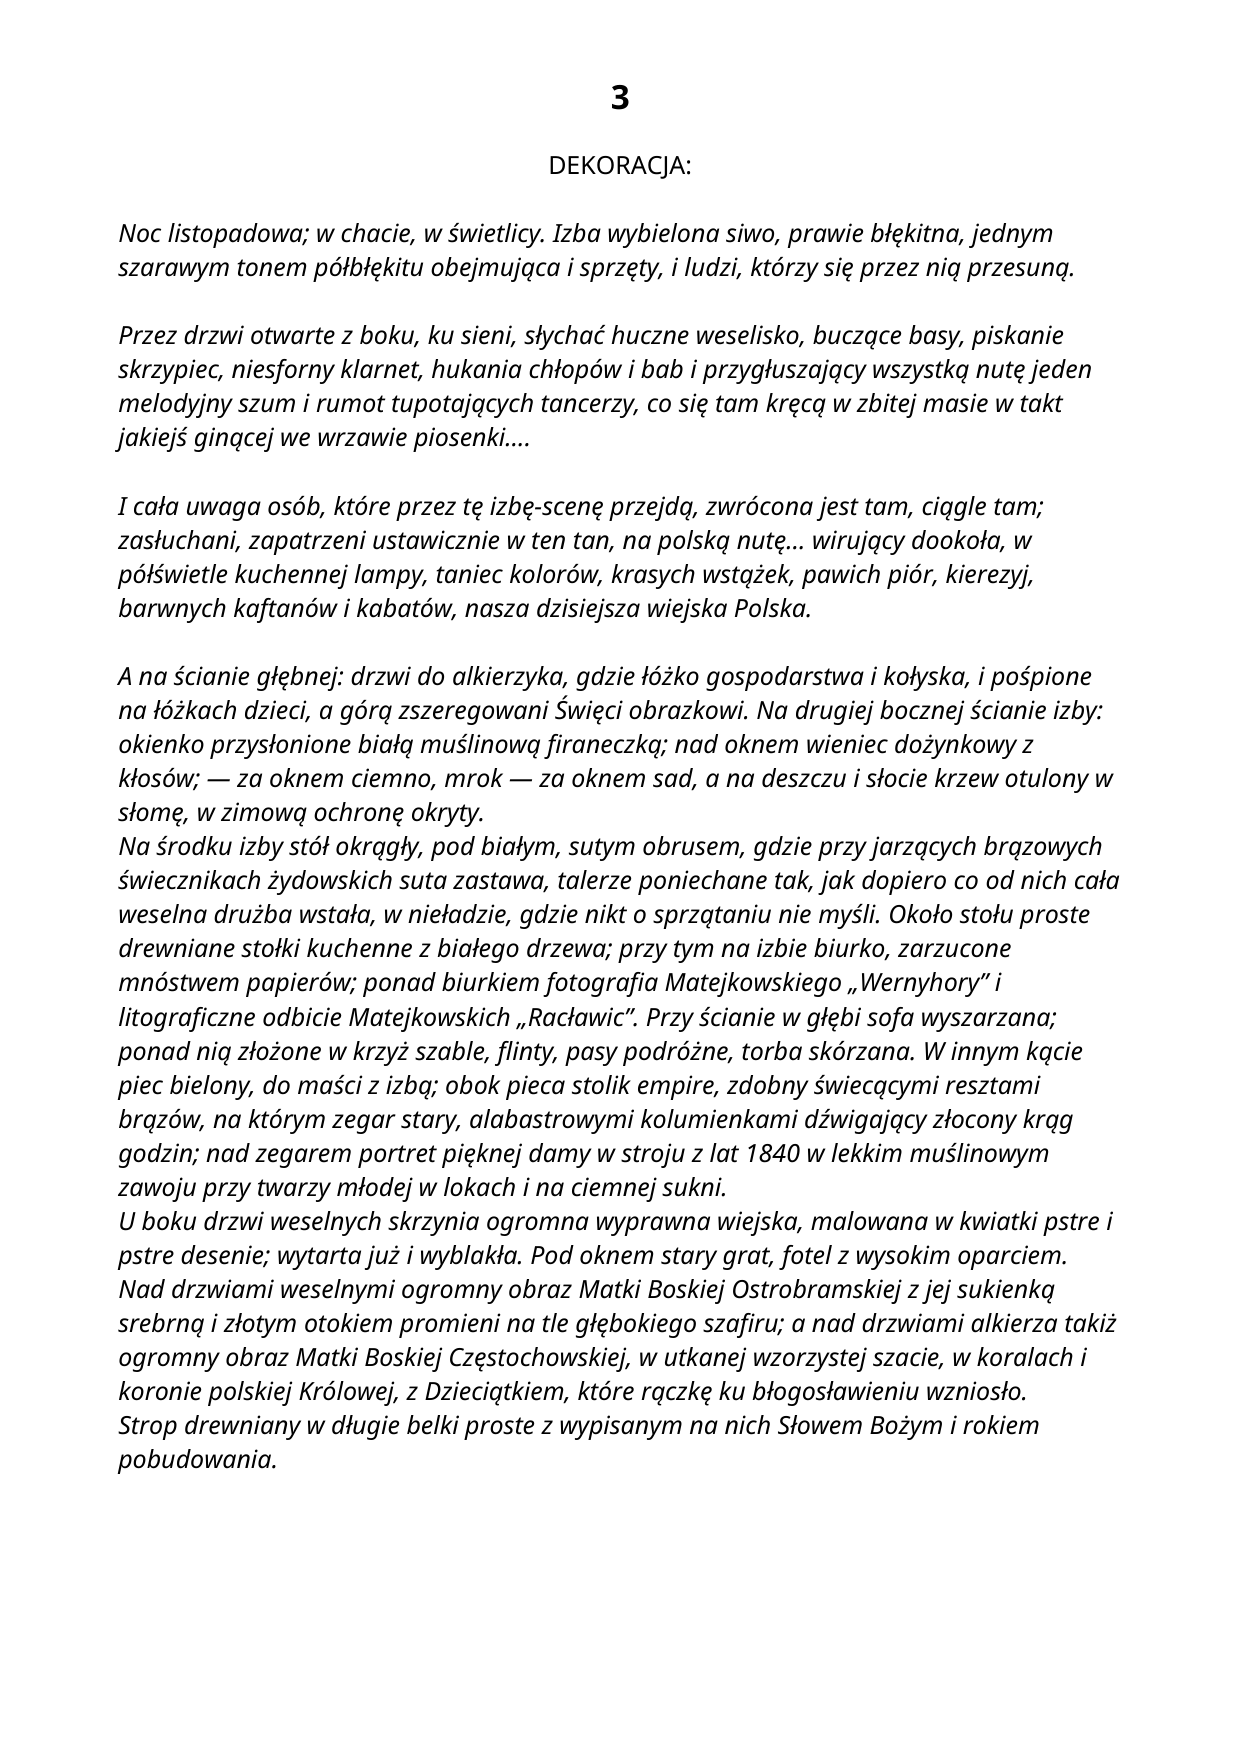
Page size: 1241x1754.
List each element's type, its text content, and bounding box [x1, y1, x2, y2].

text Strop drewniany w długie belki proste z wypisanym na nich Słowem Bożym i rokiem pobudowania. [118, 1408, 1122, 1476]
text Noc listopadowa; w chacie, w świetlicy. Izba wybielona siwo, prawie błękitna, jednym szarawym tonem półbłękitu obejmująca i sprzęty, i ludzi, którzy się przez nią przesuną. [118, 216, 1122, 284]
text Nad drzwiami weselnymi ogromny obraz Matki Boskiej Ostrobramskiej z jej sukienką srebrną i złotym otokiem promieni na tle głębokiego szafiru; a nad drzwiami alkierza takiż ogromny obraz Matki Boskiej Częstochowskiej, w utkanej wzorzystej szacie, w koralach i koronie polskiej Królowej, z Dzieciątkiem, które rączkę ku błogosławieniu wzniosło. [118, 1272, 1122, 1408]
text I cała uwaga osób, które przez tę izbę-scenę przejdą, zwrócona jest tam, ciągle tam; zasłuchani, zapatrzeni ustawicznie w ten tan, na polską nutę… wirujący dookoła, w półświetle kuchennej lampy, taniec kolorów, krasych wstążek, pawich piór, kierezyj, barwnych kaftanów i kabatów, nasza dzisiejsza wiejska Polska. [118, 488, 1122, 624]
text DEKORACJA: [118, 148, 1122, 182]
text Przez drzwi otwarte z boku, ku sieni, słychać huczne weselisko, buczące basy, piskanie skrzypiec, niesforny klarnet, hukania chłopów i bab i przygłuszający wszystką nutę jeden melodyjny szum i rumot tupotających tancerzy, co się tam kręcą w zbitej masie w takt jakiejś ginącej we wrzawie piosenki…. [118, 318, 1122, 454]
text A na ścianie głębnej: drzwi do alkierzyka, gdzie łóżko gospodarstwa i kołyska, i pośpione na łóżkach dzieci, a górą zszeregowani Święci obrazkowi. Na drugiej bocznej ścianie izby: okienko przysłonione białą muślinową firaneczką; nad oknem wieniec dożynkowy z kłosów; — za oknem ciemno, mrok — za oknem sad, a na deszczu i słocie krzew otulony w słomę, w zimową ochronę okryty. [118, 658, 1122, 829]
text Na środku izby stół okrągły, pod białym, sutym obrusem, gdzie przy jarzących brązowych świecznikach żydowskich suta zastawa, talerze poniechane tak, jak dopiero co od nich cała weselna drużba wstała, w nieładzie, gdzie nikt o sprzątaniu nie myśli. Około stołu proste drewniane stołki kuchenne z białego drzewa; przy tym na izbie biurko, zarzucone mnóstwem papierów; ponad biurkiem fotografia Matejkowskiego „Wernyhory” i litograficzne odbicie Matejkowskich „Racławic”. Przy ścianie w głębi sofa wyszarzana; ponad nią złożone w krzyż szable, flinty, pasy podróżne, torba skórzana. W innym kącie piec bielony, do maści z izbą; obok pieca stolik empire, zdobny świecącymi resztami brązów, na którym zegar stary, alabastrowymi kolumienkami dźwigający złocony krąg godzin; nad zegarem portret pięknej damy w stroju z lat 1840 w lekkim muślinowym zawoju przy twarzy młodej w lokach i na ciemnej sukni. [118, 829, 1122, 1203]
text U boku drzwi weselnych skrzynia ogromna wyprawna wiejska, malowana w kwiatki pstre i pstre desenie; wytarta już i wyblakła. Pod oknem stary grat, fotel z wysokim oparciem. [118, 1203, 1122, 1272]
